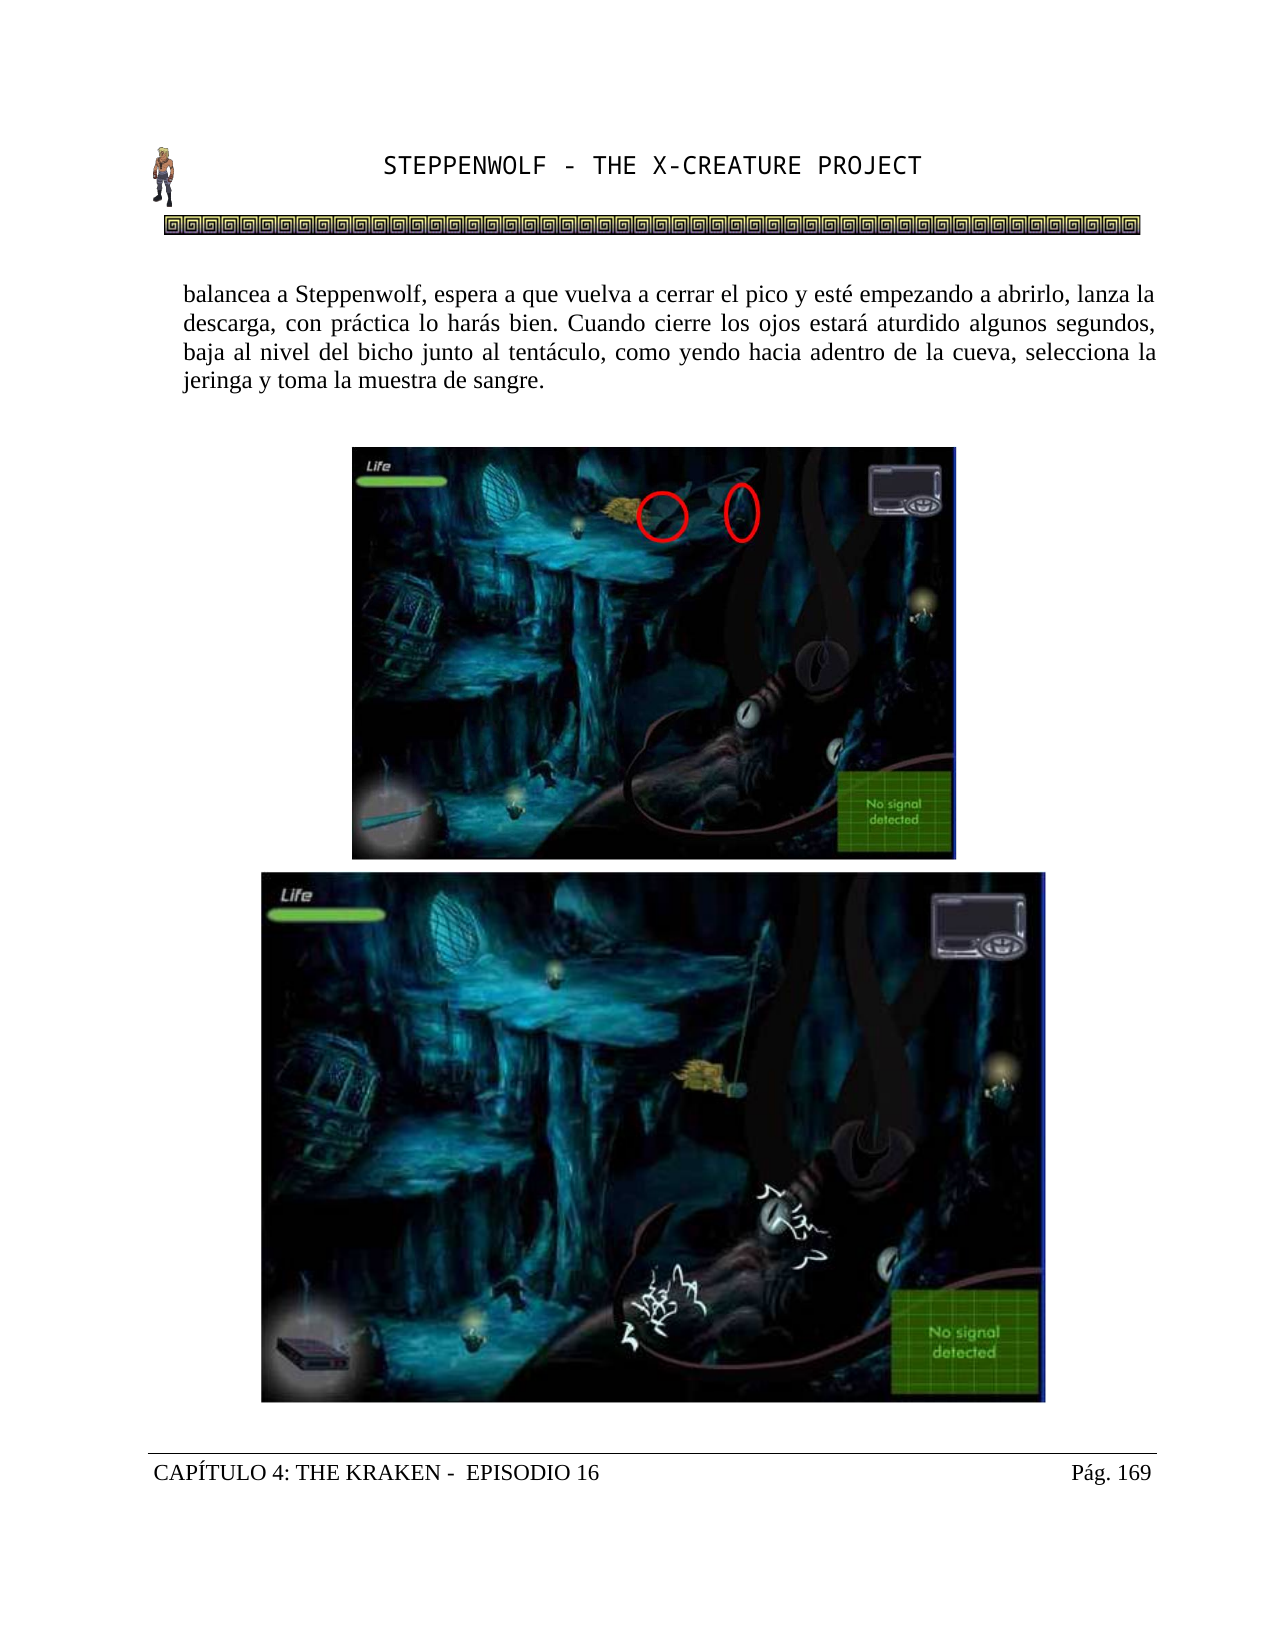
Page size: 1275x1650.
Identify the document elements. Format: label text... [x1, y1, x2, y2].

text balancea a Steppenwolf, espera a que vuelva a cerrar el pico y esté empezando a abrirlo, lanza la descarga, con práctica lo harás bien. Cuando cierre los ojos estará aturdido algunos segundos, baja al nivel del bicho junto al tentáculo, como yendo hacia adentro de la cueva, selecciona la jeringa y toma la muestra de sangre. [148, 279, 1157, 394]
picture [260, 871, 1047, 1404]
picture [164, 215, 1141, 235]
picture [351, 446, 957, 860]
picture [147, 147, 181, 207]
